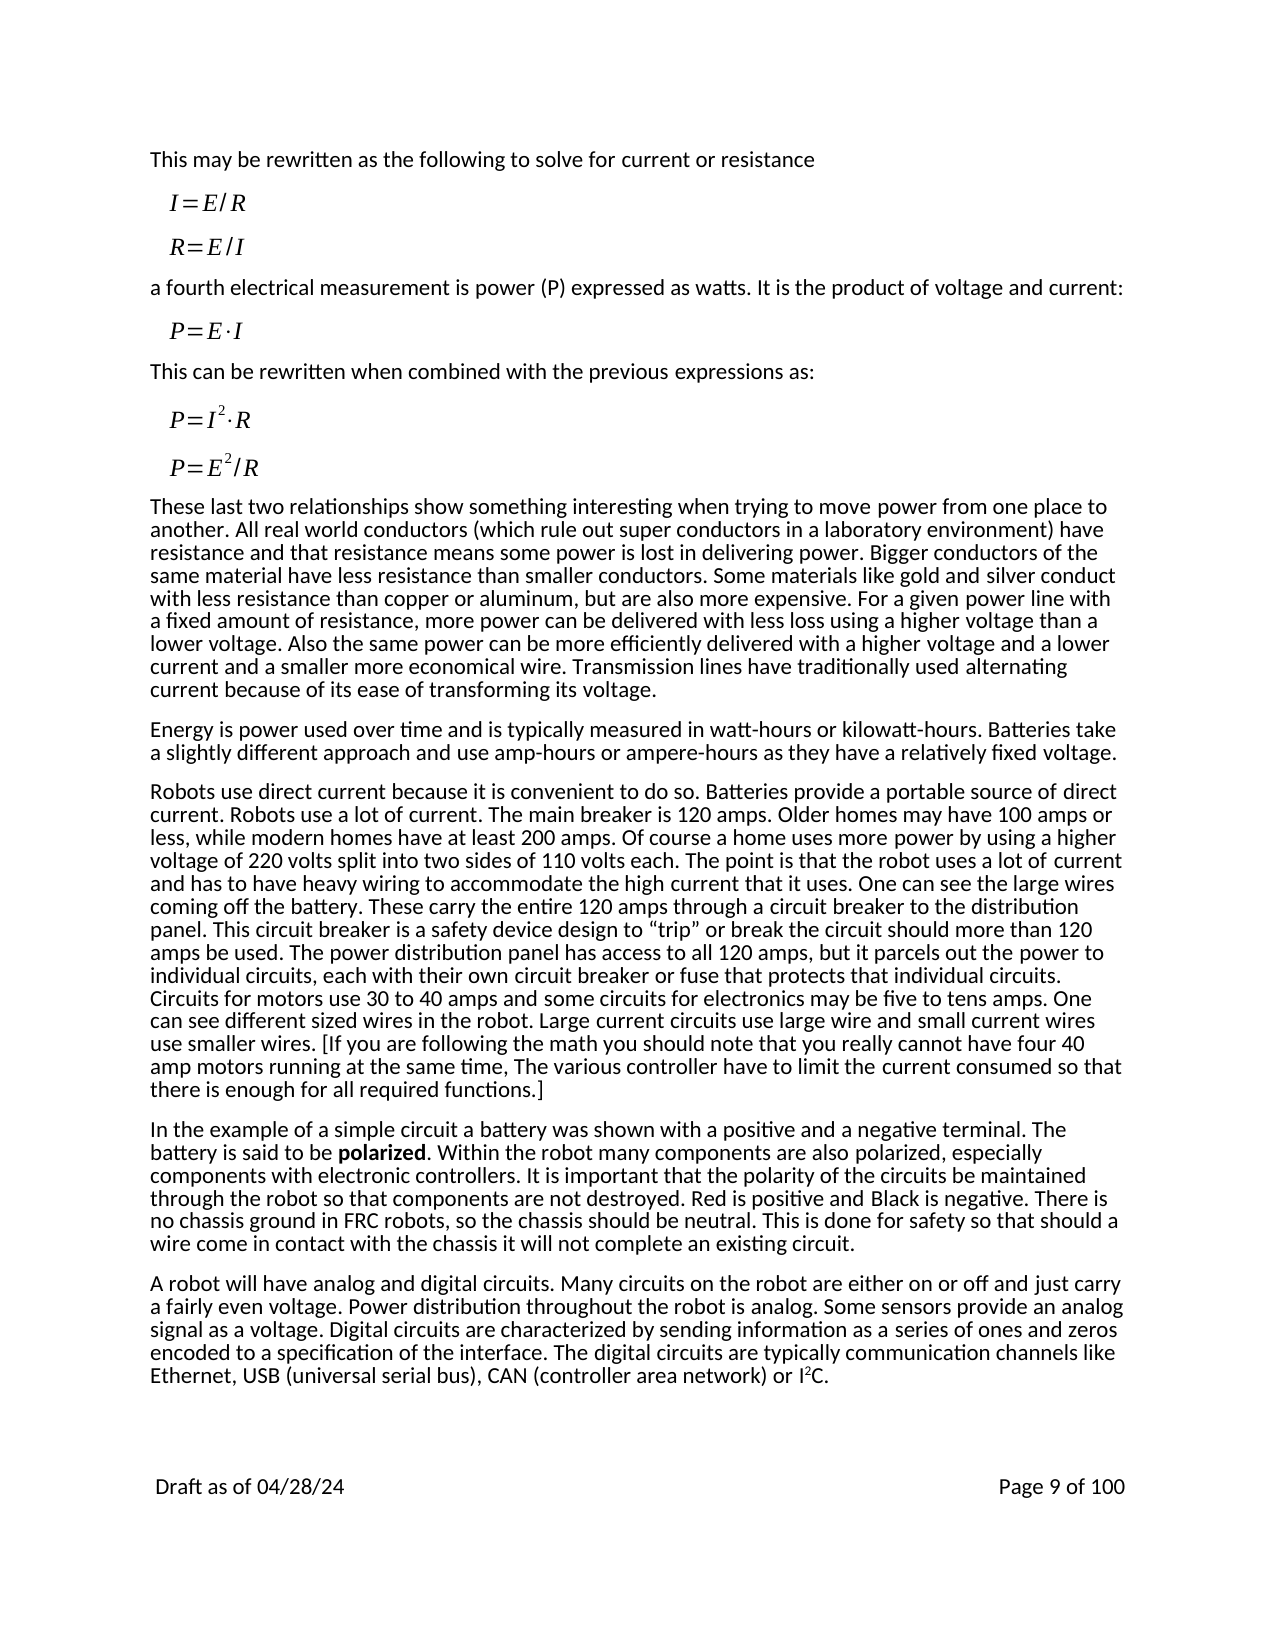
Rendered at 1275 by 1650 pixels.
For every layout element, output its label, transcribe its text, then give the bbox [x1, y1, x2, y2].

text Robots use direct current because it is convenient to do so. Batteries provide a portable source of direct current. Robots use a lot of current. The main breaker is 120 amps. Older homes may have 100 amps or less, while modern homes have at least 200 amps. Of course a home uses more power by using a higher voltage of 220 volts split into two sides of 110 volts each. The point is that the robot uses a lot of current and has to have heavy wiring to accommodate the high current that it uses. One can see the large wires coming off the battery. These carry the entire 120 amps through a circuit breaker to the distribution panel. This circuit breaker is a safety device design to “trip” or break the circuit should more than 120 amps be used. The power distribution panel has access to all 120 amps, but it parcels out the power to individual circuits, each with their own circuit breaker or fuse that protects that individual circuits. Circuits for motors use 30 to 40 amps and some circuits for electronics may be five to tens amps. One can see different sized wires in the robot. Large current circuits use large wire and small current wires use smaller wires. [If you are following the math you should note that you really cannot have four 40 amp motors running at the same time, The various controller have to limit the current consumed so that there is enough for all required functions.] [150, 783, 1125, 1103]
text A robot will have analog and digital circuits. Many circuits on the robot are either on or off and just carry a fairly even voltage. Power distribution throughout the robot is analog. Some sensors provide an analog signal as a voltage. Digital circuits are characterized by sending information as a series of ones and zeros encoded to a specification of the interface. The digital circuits are typically communication channels like Ethernet, USB (universal serial bus), CAN (controller area network) or I2C. [150, 1274, 1125, 1389]
text These last two relationships show something interesting when trying to move power from one place to another. All real world conductors (which rule out super conductors in a laboratory environment) have resistance and that resistance means some power is lost in delivering power. Bigger conductors of the same material have less resistance than smaller conductors. Some materials like gold and silver conduct with less resistance than copper or aluminum, but are also more expensive. For a given power line with a fixed amount of resistance, more power can be delivered with less loss using a higher voltage than a lower voltage. Also the same power can be more efficiently delivered with a higher voltage and a lower current and a smaller more economical wire. Transmission lines have traditionally used alternating current because of its ease of transforming its voltage. [150, 497, 1125, 703]
text a fourth electrical measurement is power (P) expressed as watts. It is the product of voltage and current: [150, 278, 1125, 301]
text This may be rewritten as the following to solve for current or resistance [150, 150, 1125, 173]
text Energy is power used over time and is typically measured in watt-hours or kilowatt-hours. Batteries take a slightly different approach and use amp-hours or ampere-hours as they have a relatively fixed voltage. [150, 720, 1125, 766]
text This can be rewritten when combined with the previous expressions as: [150, 362, 1125, 385]
text In the example of a simple circuit a battery was shown with a positive and a negative terminal. The battery is said to be polarized. Within the robot many components are also polarized, especially components with electronic controllers. It is important that the polarity of the circuits be maintained through the robot so that components are not destroyed. Red is positive and Black is negative. There is no chassis ground in FRC robots, so the chassis should be neutral. This is done for safety so that should a wire come in contact with the chassis it will not complete an existing circuit. [150, 1120, 1125, 1258]
